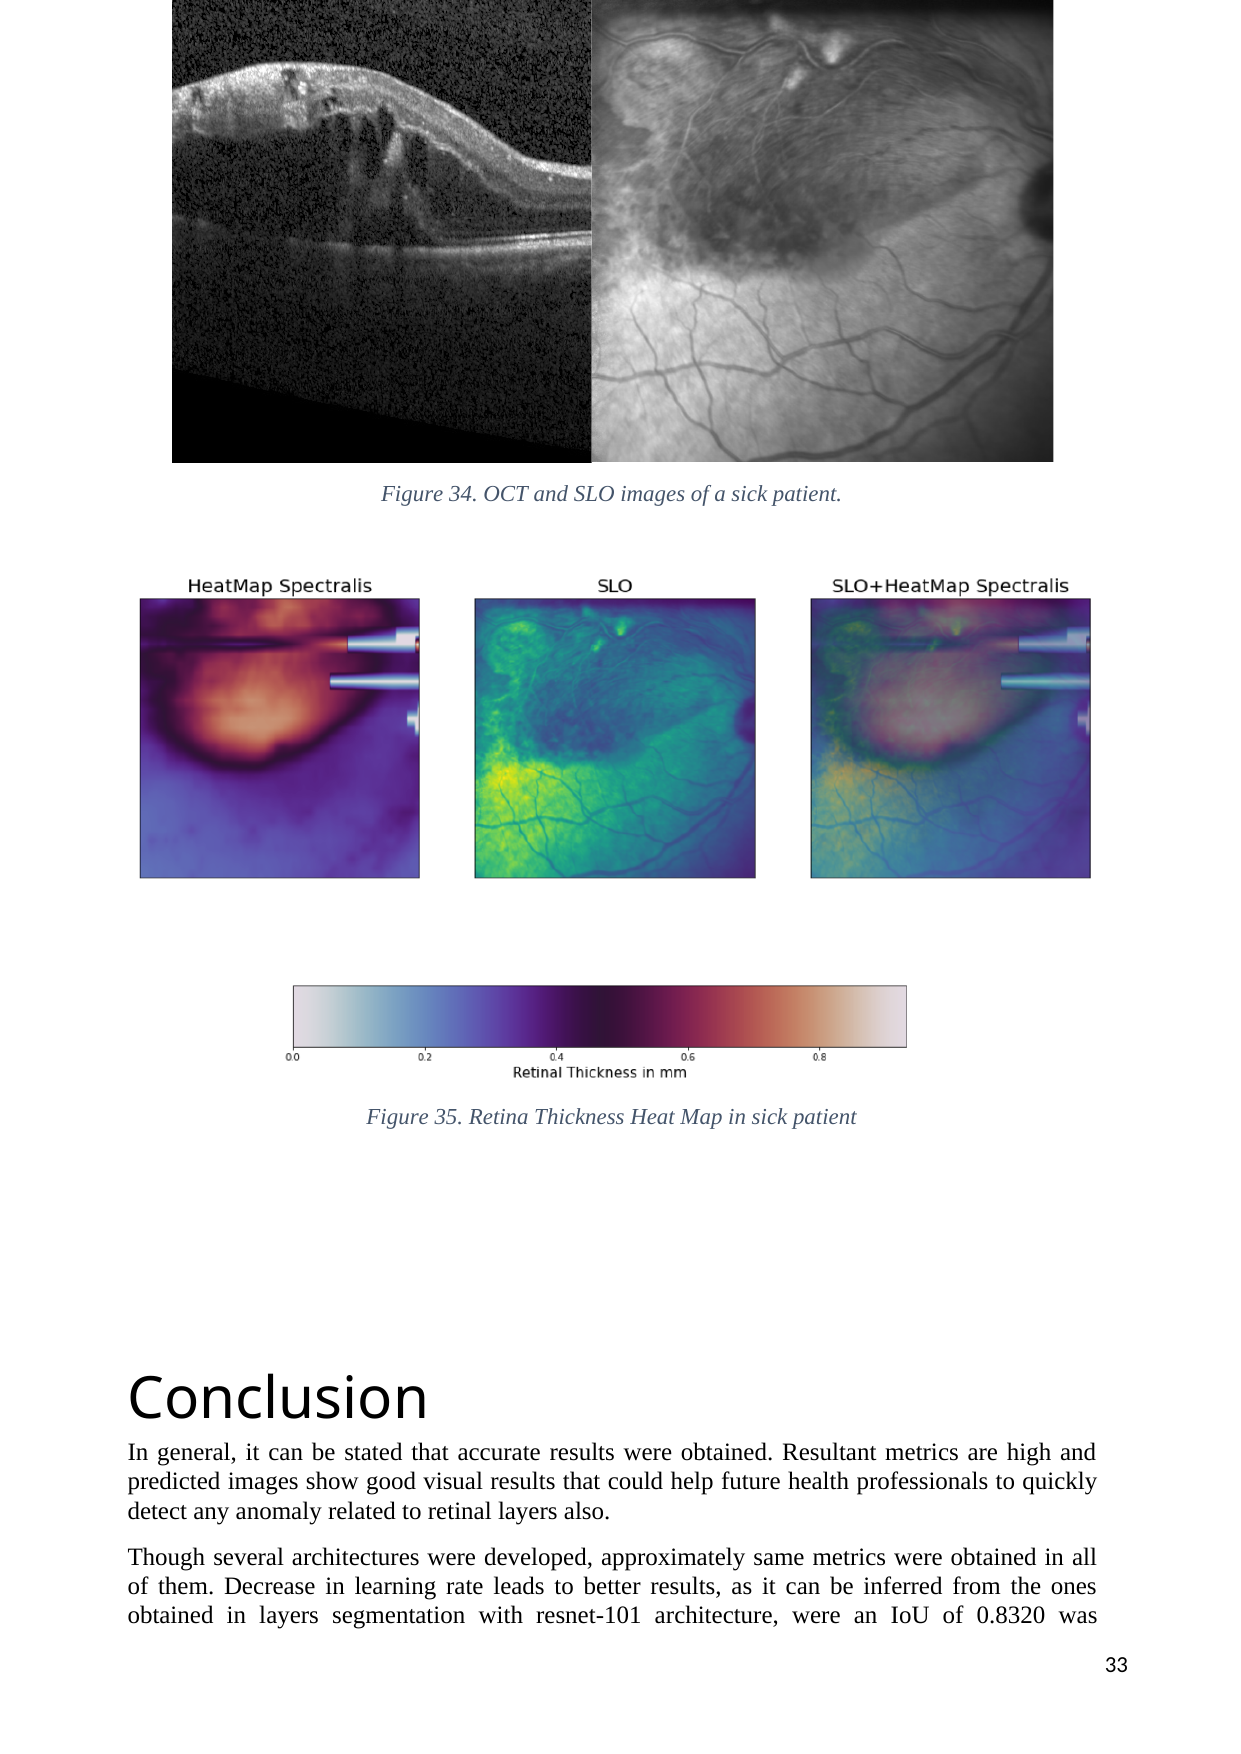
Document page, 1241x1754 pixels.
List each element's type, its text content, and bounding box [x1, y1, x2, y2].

text Figure 34. OCT and SLO images of a sick patient. [127, 480, 1098, 506]
text In general, it can be stated that accurate results were obtained. Resultant metrics are high and predicted images show good visual results that could help future health professionals to quickly detect any anomaly related to retinal layers also. [127, 1437, 1098, 1524]
text Though several architectures were developed, approximately same metrics were obtained in all of them. Decrease in learning rate leads to better results, as it can be inferred from the ones obtained in layers segmentation with resnet-101 architecture, were an IoU of 0.8320 was [127, 1542, 1098, 1629]
text Figure 35. Retina Thickness Heat Map in sick patient [127, 1103, 1098, 1129]
subtitle Conclusion [127, 1356, 1098, 1436]
